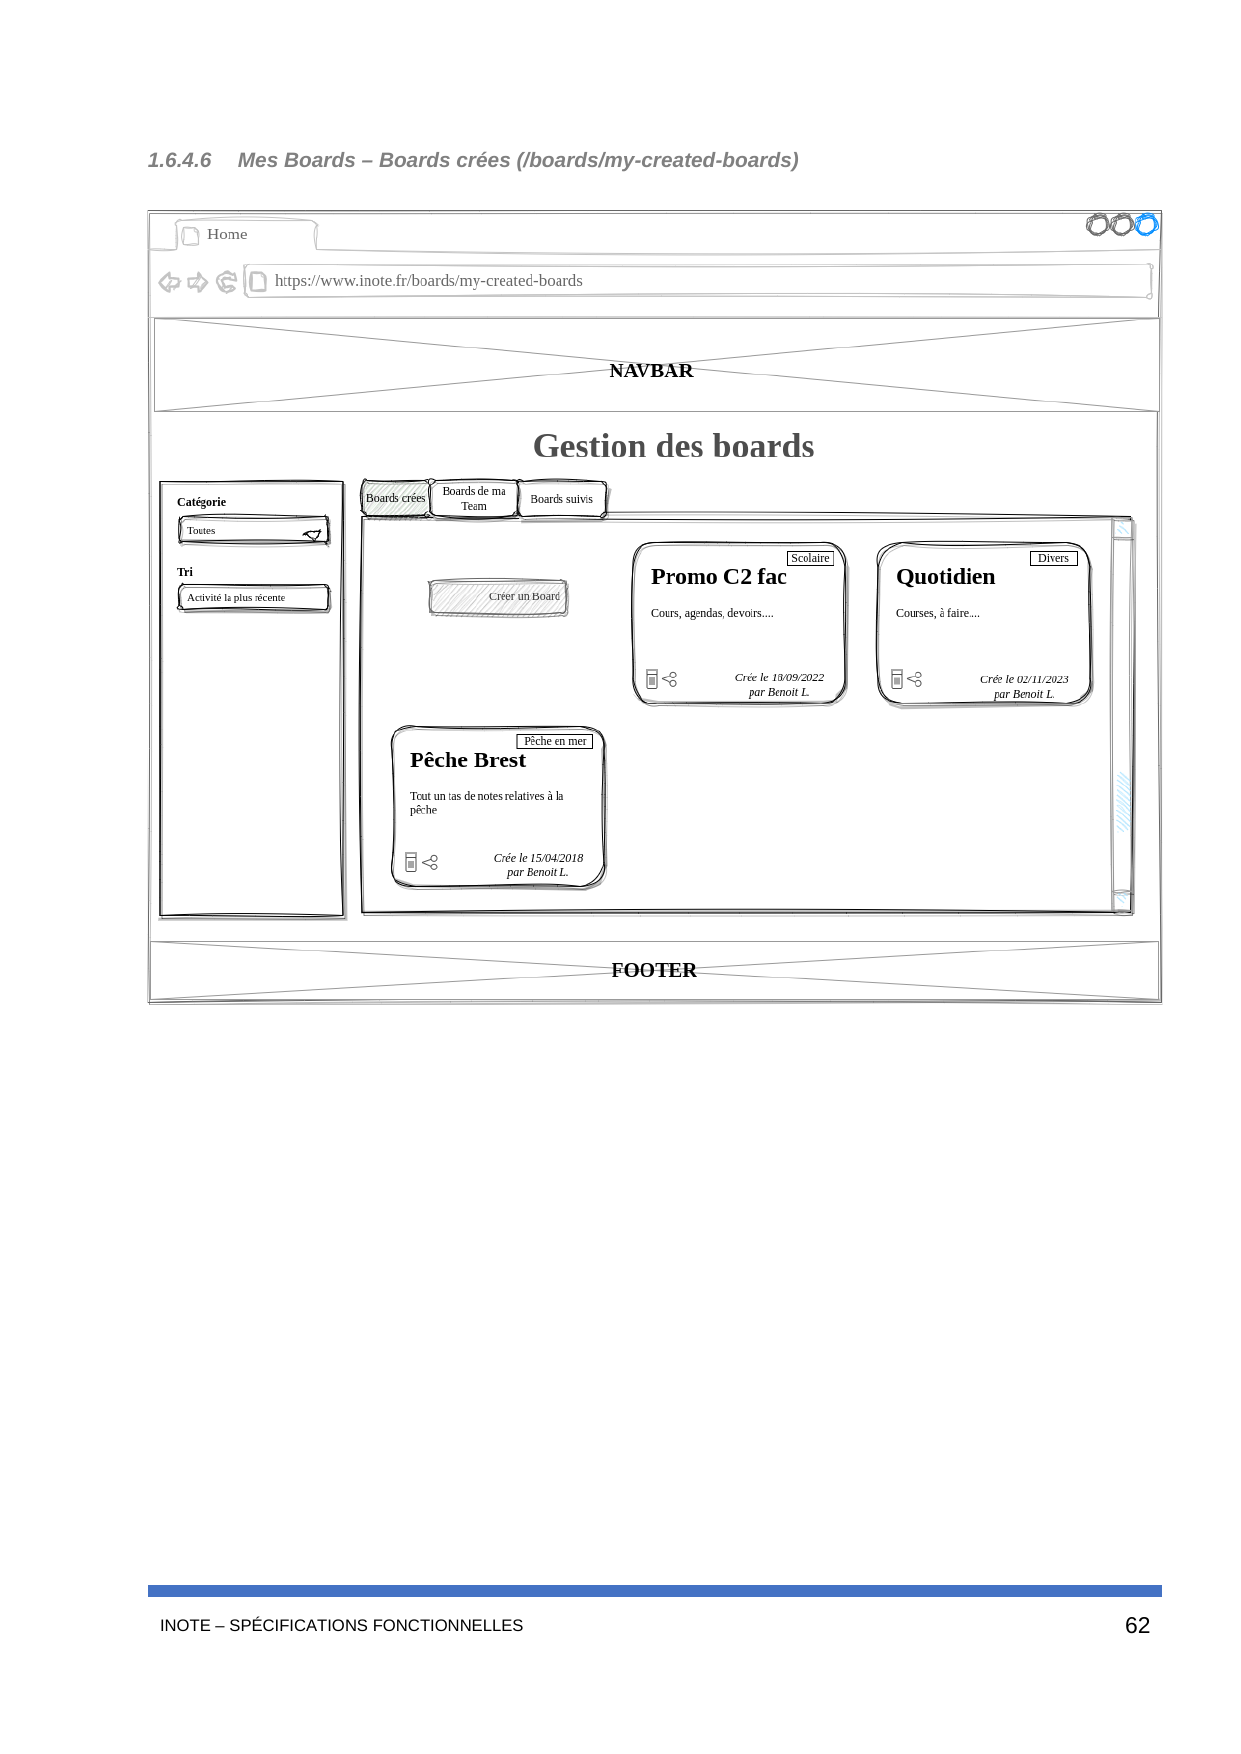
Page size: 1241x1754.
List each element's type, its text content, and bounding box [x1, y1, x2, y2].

subtitle Mes Boards – Boards crées (/boards/my-created-boards) [148, 148, 1162, 172]
picture [147, 210, 1163, 1005]
